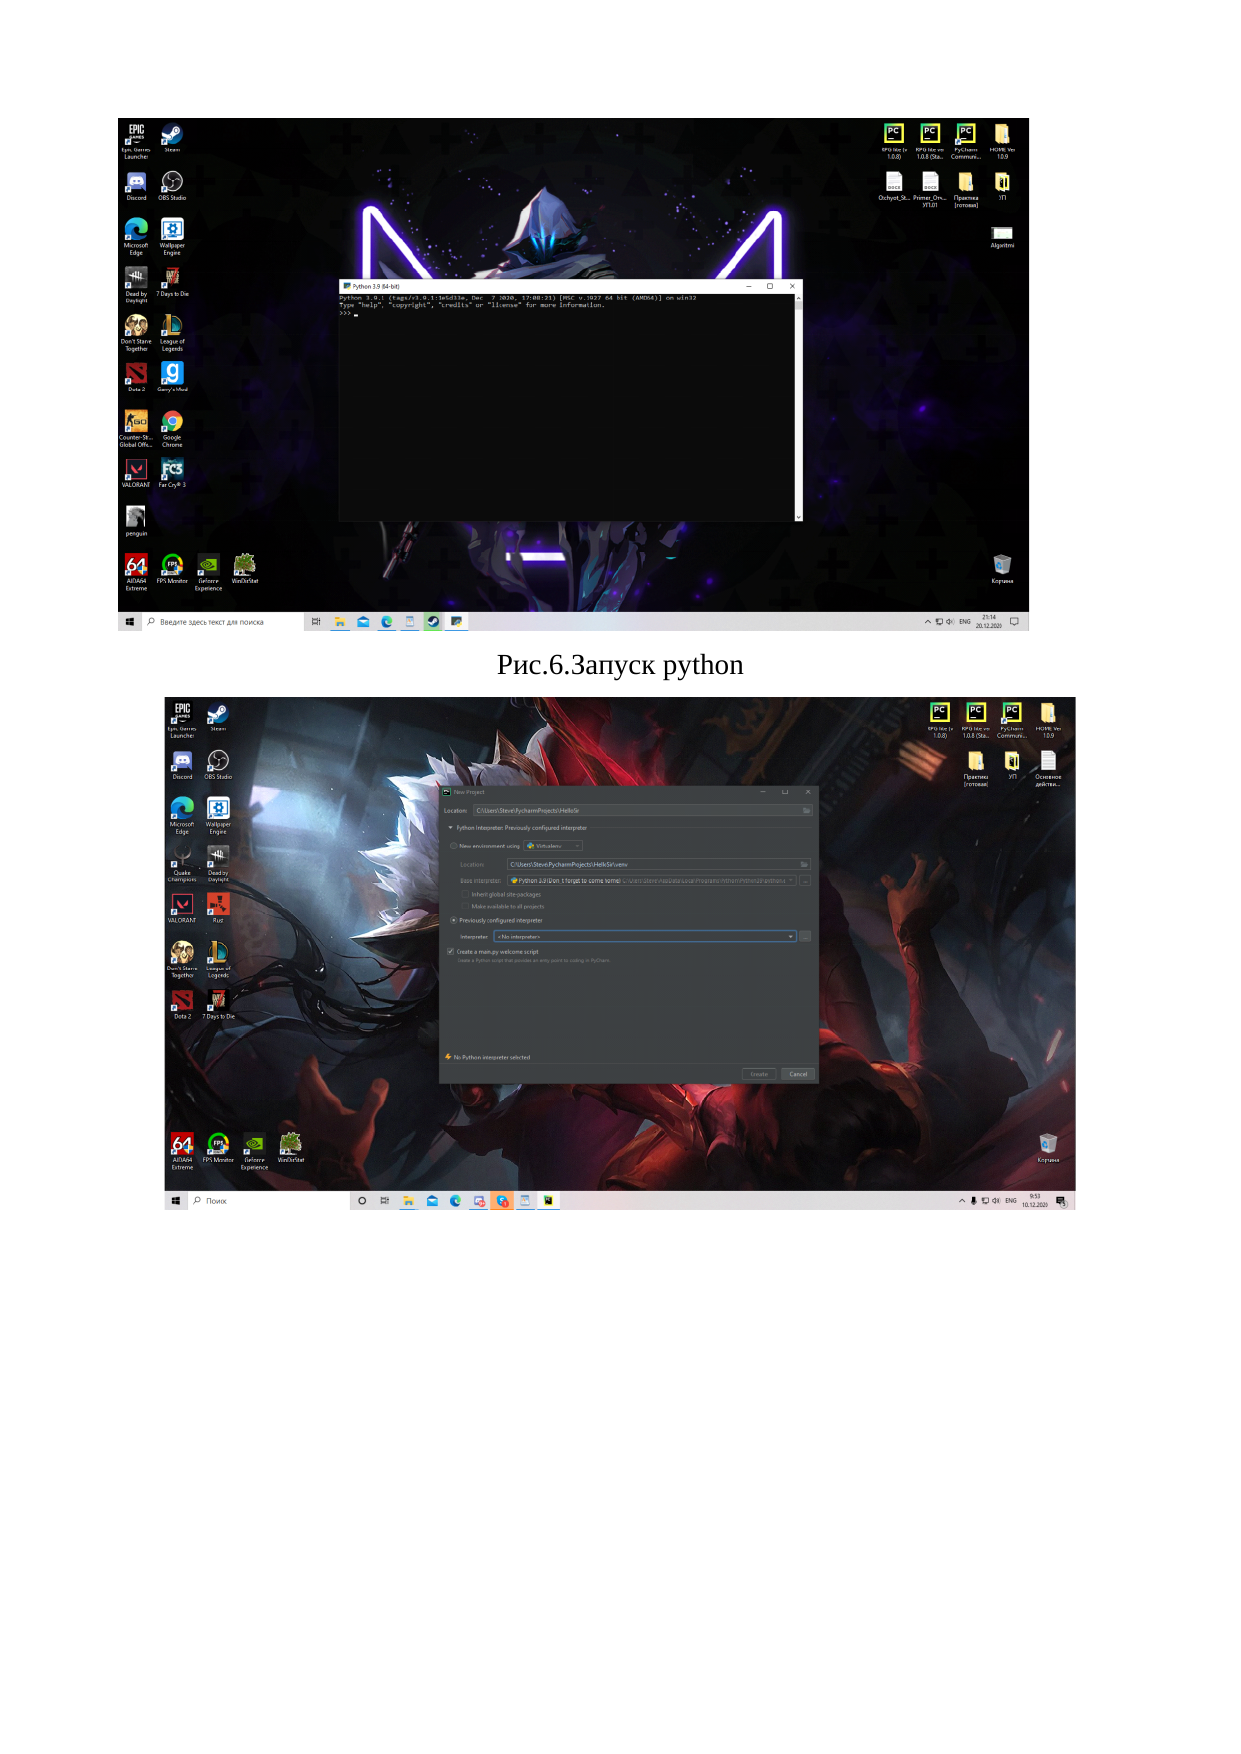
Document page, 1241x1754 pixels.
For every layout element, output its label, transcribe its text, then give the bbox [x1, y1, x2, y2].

text Рис.6.Запуск python [118, 647, 1122, 681]
